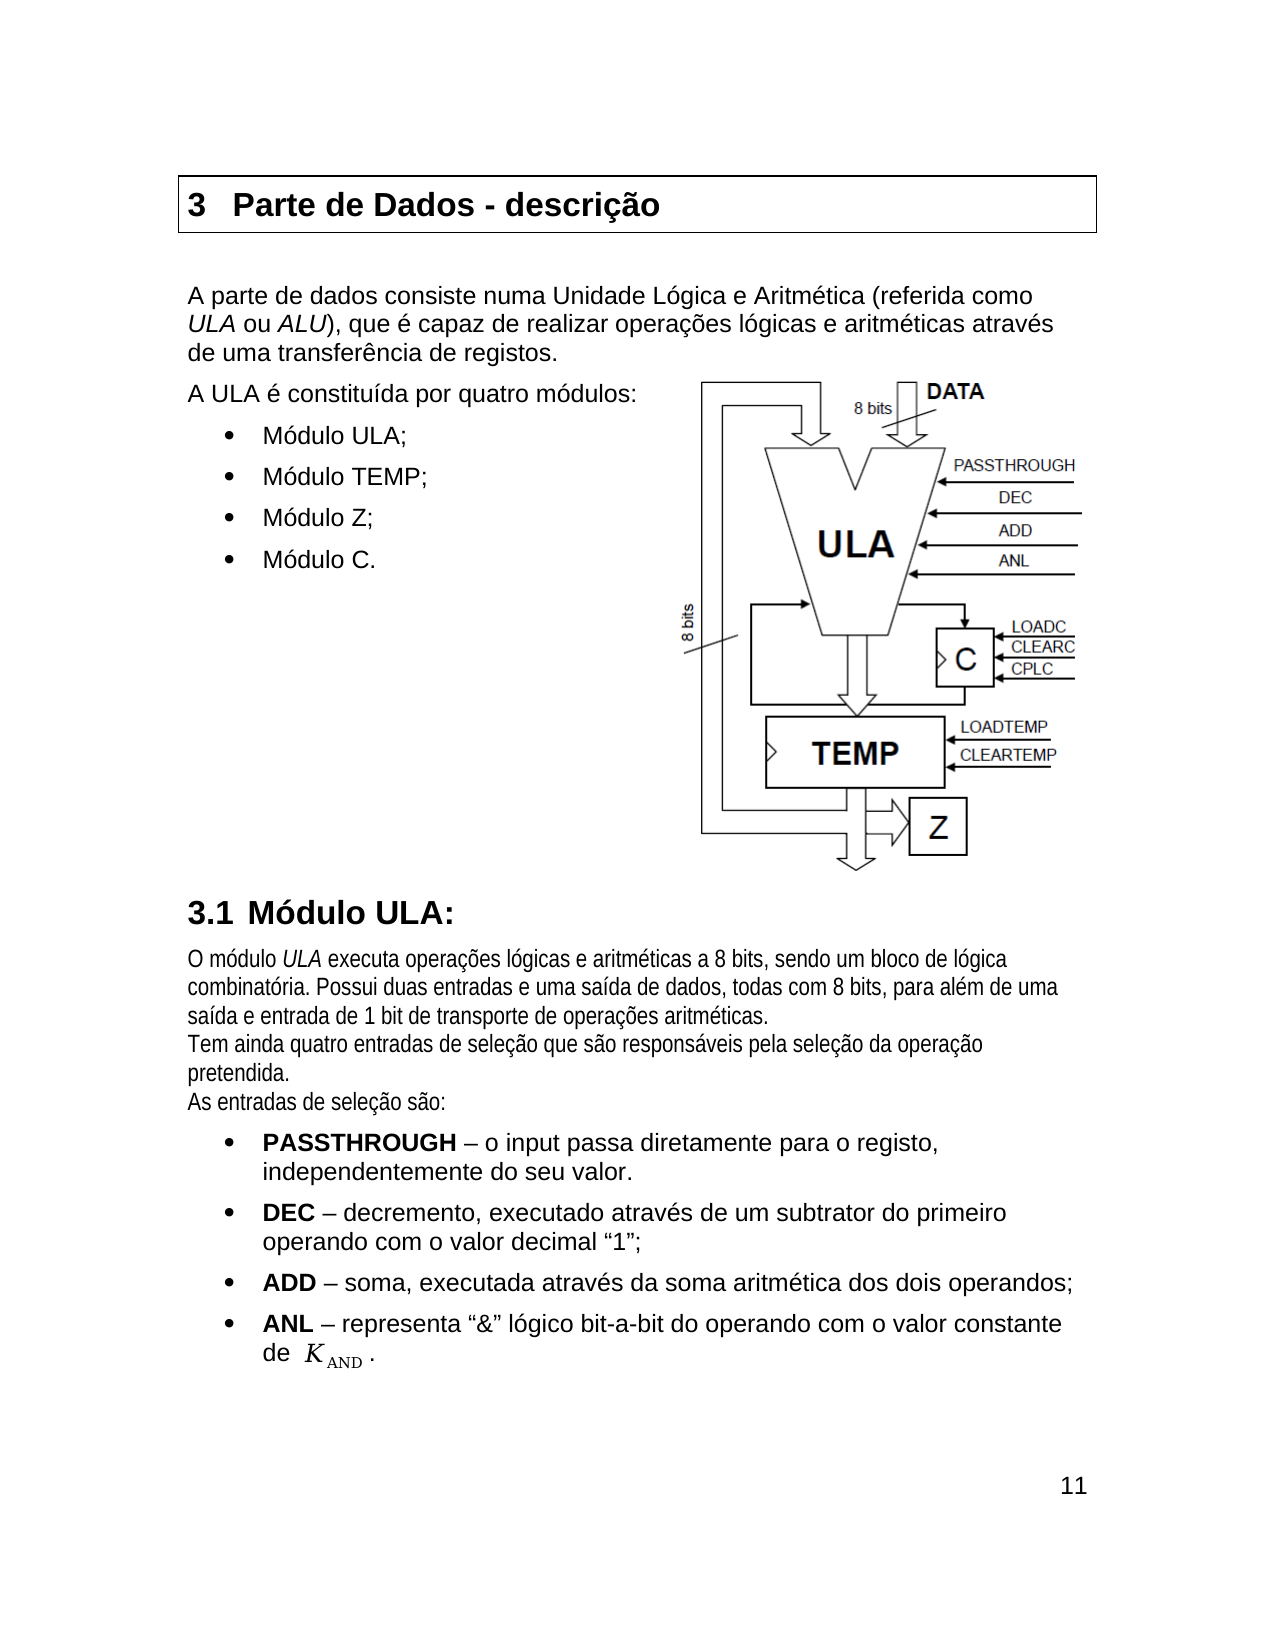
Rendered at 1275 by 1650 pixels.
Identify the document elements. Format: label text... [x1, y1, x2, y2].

subtitle Parte de Dados - descrição [179, 177, 1096, 232]
list ADD – soma, executada através da soma aritmética dos dois operandos; [225, 1268, 1087, 1297]
list ANL – representa “&” lógico bit-a-bit do operando com o valor constante de . [225, 1309, 1087, 1372]
text O módulo ULA executa operações lógicas e aritméticas a 8 bits, sendo um bloco de lógica combinatória. Possui duas entradas e uma saída de dados, todas com 8 bits, para além de uma saída e entrada de 1 bit de transporte de operações aritméticas. [187, 943, 1087, 1029]
list Módulo ULA; [225, 421, 679, 449]
list Módulo TEMP; [225, 462, 679, 491]
list PASSTHROUGH – o input passa diretamente para o registo, independentemente do seu valor. [225, 1128, 1087, 1186]
text Tem ainda quatro entradas de seleção que são responsáveis pela seleção da operação pretendida. [187, 1029, 1087, 1087]
text A ULA é constituída por quatro módulos: [187, 379, 679, 408]
text As entradas de seleção são: [187, 1087, 1087, 1115]
list Módulo C. [225, 545, 679, 574]
list DEC – decremento, executado através de um subtrator do primeiro operando com o valor decimal “1”; [225, 1198, 1087, 1256]
text A parte de dados consiste numa Unidade Lógica e Aritmética (referida como ULA ou ALU), que é capaz de realizar operações lógicas e aritméticas através de uma transferência de registos. [187, 281, 1087, 367]
list Módulo Z; [225, 503, 679, 532]
picture [679, 368, 1092, 883]
subtitle Módulo ULA: [179, 889, 1096, 936]
